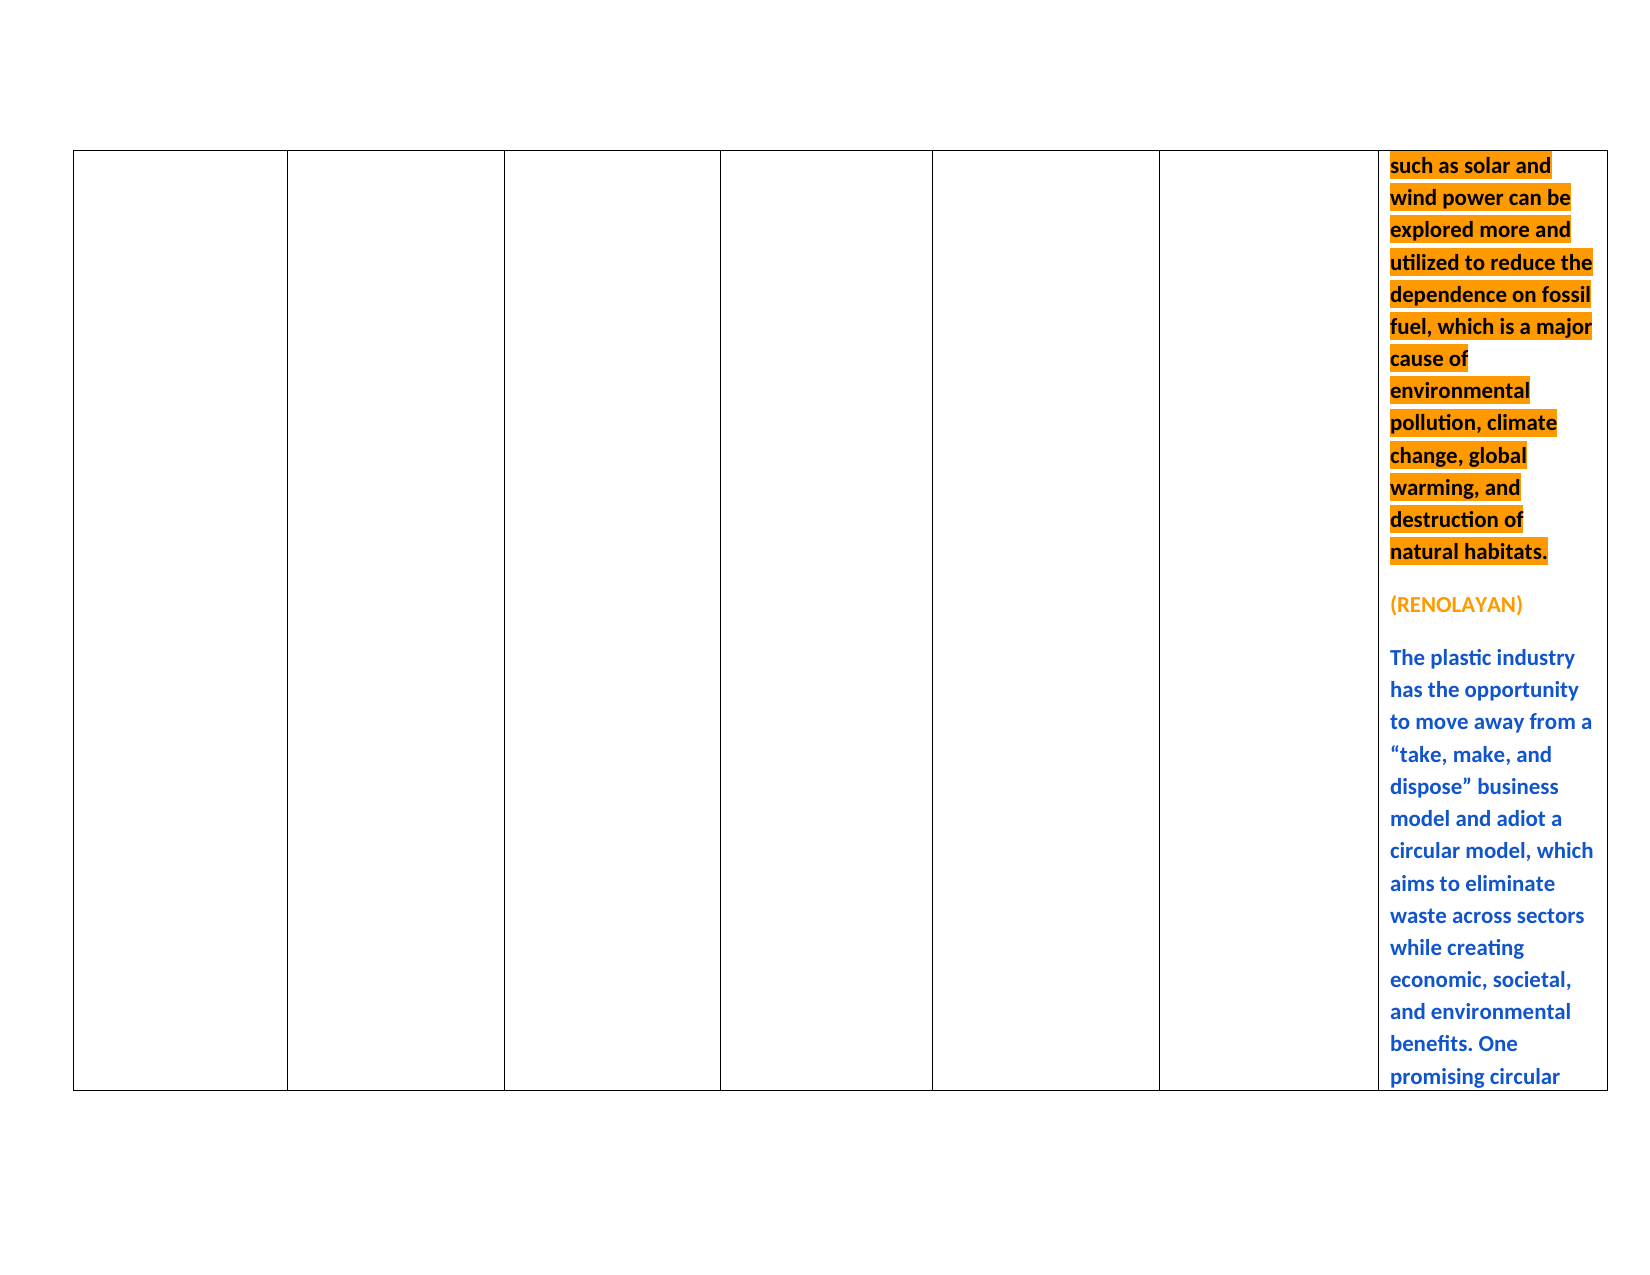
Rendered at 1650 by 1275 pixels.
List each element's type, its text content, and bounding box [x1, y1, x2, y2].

table_cell [74, 151, 287, 1090]
table_cell [933, 151, 1159, 1090]
table_cell [505, 151, 720, 1090]
table_cell such as solar and wind power can be explored more and utilized to reduce the dependence on fossil fuel, which is a major cause of environmental pollution, climate change, global warming, and destruction of natural habitats. (RENOLAYAN) The plastic industry has the opportunity to move away from a “take, make, and dispose” business model and adiot a circular model, which aims to eliminate waste across sectors while creating economic, societal, and environmental benefits. One promising circular [1379, 151, 1607, 1090]
table_cell [288, 151, 504, 1090]
table_cell [1160, 151, 1378, 1090]
table_cell [721, 151, 932, 1090]
